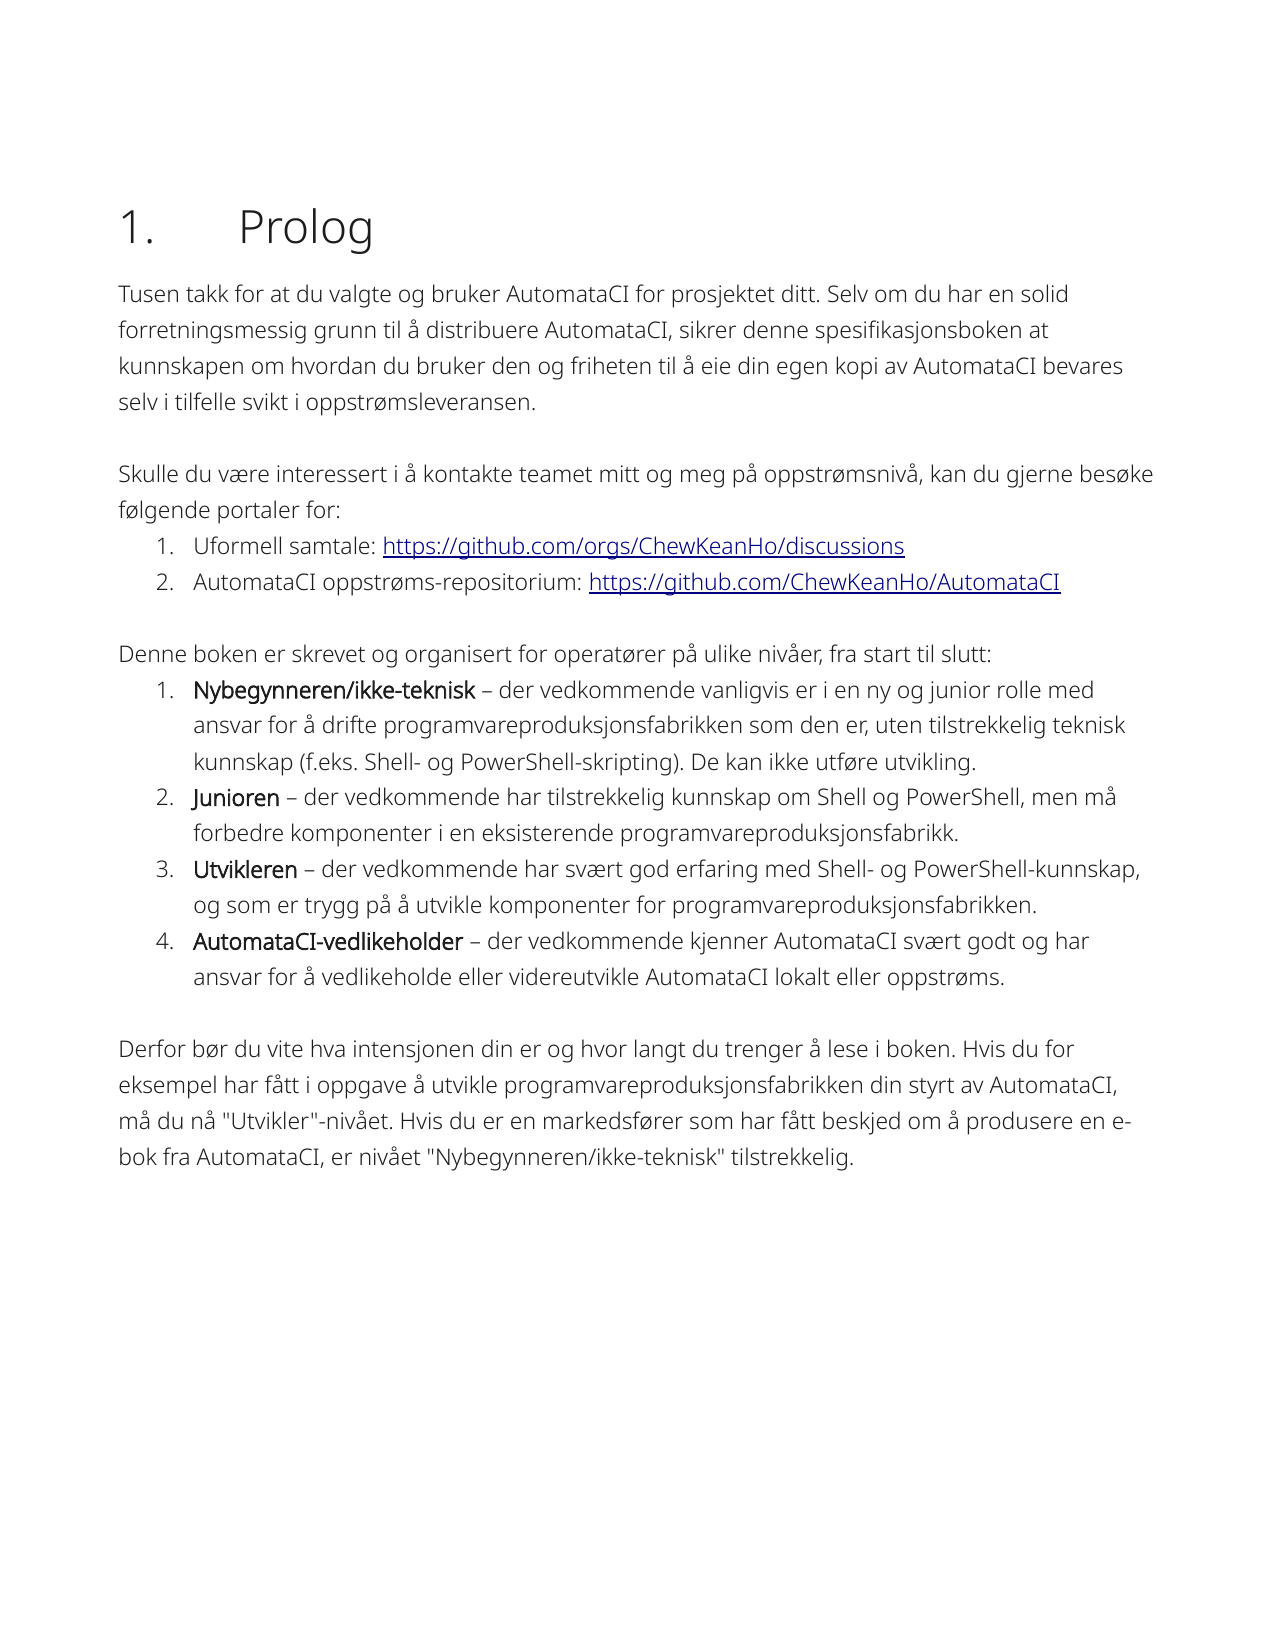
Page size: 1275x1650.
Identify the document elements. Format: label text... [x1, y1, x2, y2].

list AutomataCI oppstrøms-repositorium: https://github.com/ChewKeanHo/AutomataCI [156, 566, 1157, 597]
text Denne boken er skrevet og organisert for operatører på ulike nivåer, fra start til slutt: [118, 638, 1157, 669]
list Nybegynneren/ikke-teknisk – der vedkommende vanligvis er i en ny og junior rolle med ansvar for å drifte programvareproduksjonsfabrikken som den er, uten tilstrekkelig teknisk kunnskap (f.eks. Shell- og PowerShell-skripting). De kan ikke utføre utvikling. [156, 673, 1157, 777]
list Utvikleren – der vedkommende har svært god erfaring med Shell- og PowerShell-kunnskap, og som er trygg på å utvikle komponenter for programvareproduksjonsfabrikken. [156, 853, 1157, 920]
list Junioren – der vedkommende har tilstrekkelig kunnskap om Shell og PowerShell, men må forbedre komponenter i en eksisterende programvareproduksjonsfabrikk. [156, 781, 1157, 848]
text Tusen takk for at du valgte og bruker AutomataCI for prosjektet ditt. Selv om du har en solid forretningsmessig grunn til å distribuere AutomataCI, sikrer denne spesifikasjonsboken at kunnskapen om hvordan du bruker den og friheten til å eie din egen kopi av AutomataCI bevares selv i tilfelle svikt i oppstrømsleveransen. [118, 278, 1157, 417]
text Skulle du være interessert i å kontakte teamet mitt og meg på oppstrømsnivå, kan du gjerne besøke følgende portaler for: [118, 458, 1157, 525]
text Derfor bør du vite hva intensjonen din er og hvor langt du trenger å lese i boken. Hvis du for eksempel har fått i oppgave å utvikle programvareproduksjonsfabrikken din styrt av AutomataCI, må du nå "Utvikler"-nivået. Hvis du er en markedsfører som har fått beskjed om å produsere en e-bok fra AutomataCI, er nivået "Nybegynneren/ikke-teknisk" tilstrekkelig. [118, 1033, 1157, 1172]
subtitle Prolog [118, 194, 1157, 257]
list AutomataCI-vedlikeholder – der vedkommende kjenner AutomataCI svært godt og har ansvar for å vedlikeholde eller videreutvikle AutomataCI lokalt eller oppstrøms. [156, 925, 1157, 992]
list Uformell samtale: https://github.com/orgs/ChewKeanHo/discussions [156, 530, 1157, 561]
